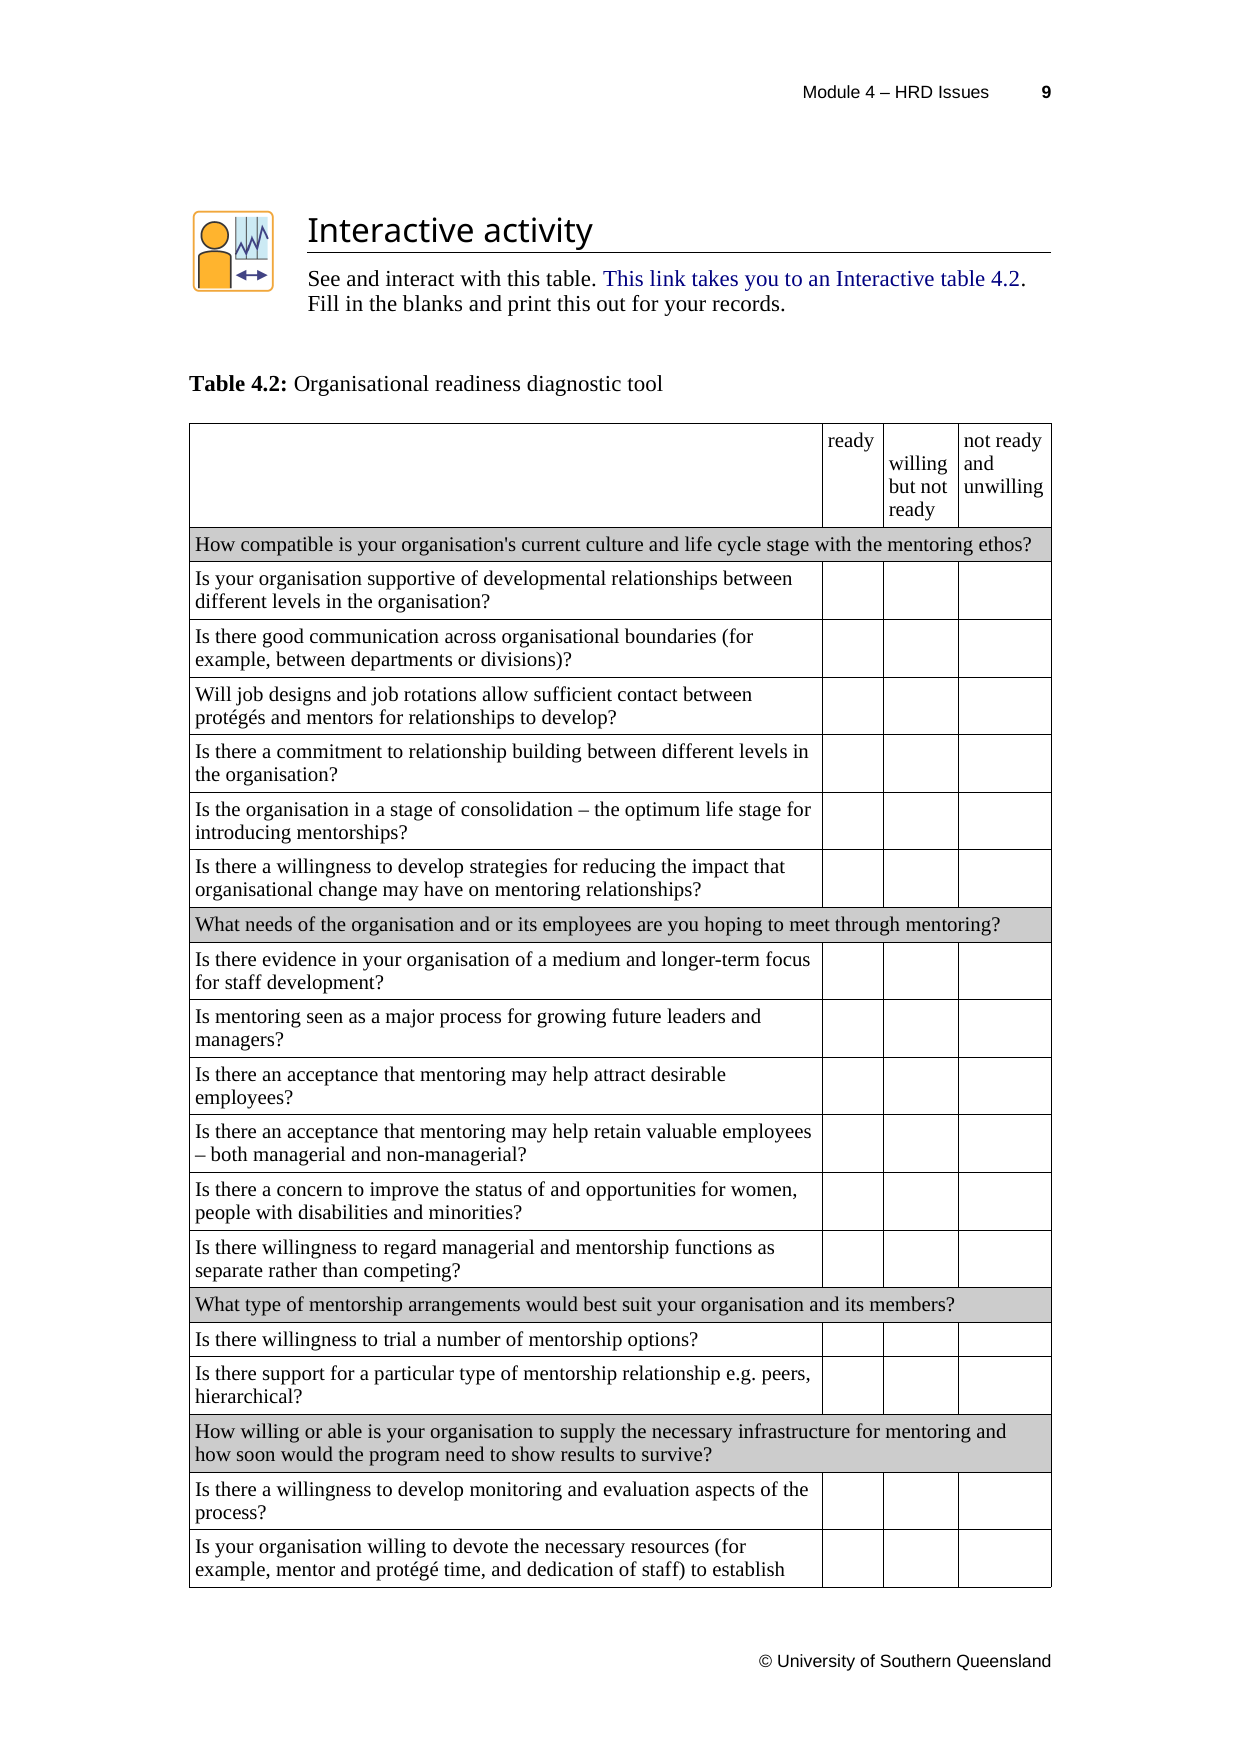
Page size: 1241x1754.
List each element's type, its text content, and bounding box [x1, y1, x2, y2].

table_header [190, 424, 822, 527]
table_cell [823, 1058, 883, 1114]
table_header willing but not ready [884, 424, 958, 527]
table_cell [884, 1323, 958, 1356]
table_cell [959, 735, 1051, 792]
table_cell [959, 620, 1051, 677]
table_cell [823, 1530, 883, 1587]
table_cell [823, 1473, 883, 1529]
table_cell Is there a willingness to develop monitoring and evaluation aspects of the process? [190, 1473, 822, 1529]
table_cell [959, 1323, 1051, 1356]
table_cell [884, 562, 958, 619]
table_cell Is your organisation supportive of developmental relationships between different levels in the organisation? [190, 562, 822, 619]
table_cell [823, 850, 883, 907]
table_cell [884, 735, 958, 792]
table_cell What needs of the organisation and or its employees are you hoping to meet through mentoring? [190, 908, 1051, 942]
table_cell Is your organisation willing to devote the necessary resources (for example, mentor and protégé time, and dedication of staff) to establish [190, 1530, 822, 1587]
table_cell Is there support for a particular type of mentorship relationship e.g. peers, hierarchical? [190, 1357, 822, 1414]
table_header ready [823, 424, 883, 527]
table_cell [884, 793, 958, 849]
table_cell [884, 1115, 958, 1172]
table_cell Is there a commitment to relationship building between different levels in the organisation? [190, 735, 822, 792]
table_cell [884, 1530, 958, 1587]
table_header not ready and unwilling [959, 424, 1051, 527]
table_cell Will job designs and job rotations allow sufficient contact between protégés and mentors for relationships to develop? [190, 678, 822, 734]
table_cell Is there a concern to improve the status of and opportunities for women, people with disabilities and minorities? [190, 1173, 822, 1230]
table_cell [884, 850, 958, 907]
table_cell [959, 1115, 1051, 1172]
table_cell Is there good communication across organisational boundaries (for example, between departments or divisions)? [190, 620, 822, 677]
table_cell [823, 1173, 883, 1230]
table_cell [884, 1058, 958, 1114]
table_cell [884, 1473, 958, 1529]
table_cell [884, 943, 958, 999]
table_cell How willing or able is your organisation to supply the necessary infrastructure for mentoring and how soon would the program need to show results to survive? [190, 1415, 1051, 1472]
table_cell [959, 943, 1051, 999]
table_cell Is there an acceptance that mentoring may help retain valuable employees – both managerial and non-managerial? [190, 1115, 822, 1172]
table_cell Is there an acceptance that mentoring may help attract desirable employees? [190, 1058, 822, 1114]
table_cell Is there a willingness to develop strategies for reducing the impact that organisational change may have on mentoring relationships? [190, 850, 822, 907]
table_cell [884, 620, 958, 677]
table_cell [884, 1000, 958, 1057]
table_cell Is there willingness to trial a number of mentorship options? [190, 1323, 822, 1356]
table_cell [959, 850, 1051, 907]
table_cell [823, 943, 883, 999]
table_cell [959, 1473, 1051, 1529]
picture [188, 206, 278, 296]
text Table 4.2: Organisational readiness diagnostic tool [189, 367, 1051, 398]
table_cell [823, 1231, 883, 1287]
table_cell [959, 1231, 1051, 1287]
table_cell [959, 678, 1051, 734]
table_cell [959, 793, 1051, 849]
table_cell Is mentoring seen as a major process for growing future leaders and managers? [190, 1000, 822, 1057]
table_header See and interact with this table. This link takes you to an Interactive table 4.2. Fill in the blanks and print this out for your records. [307, 253, 1051, 316]
table_cell How compatible is your organisation's current culture and life cycle stage with the mentoring ethos? [190, 528, 1051, 561]
table_cell [823, 793, 883, 849]
table_cell Is there willingness to regard managerial and mentorship functions as separate rather than competing? [190, 1231, 822, 1287]
table_cell [823, 678, 883, 734]
table_cell [823, 1323, 883, 1356]
table_cell [959, 1000, 1051, 1057]
table_cell [884, 1357, 958, 1414]
table_header Interactive activity [307, 207, 1051, 252]
table_cell [823, 735, 883, 792]
table_cell [884, 1173, 958, 1230]
table_cell [823, 1115, 883, 1172]
table_cell [959, 562, 1051, 619]
table_cell [959, 1530, 1051, 1587]
table_cell Is the organisation in a stage of consolidation – the optimum life stage for introducing mentorships? [190, 793, 822, 849]
table_cell What type of mentorship arrangements would best suit your organisation and its members? [190, 1288, 1051, 1322]
table_cell [823, 562, 883, 619]
table_cell [959, 1357, 1051, 1414]
table_cell [823, 1357, 883, 1414]
table_cell [959, 1058, 1051, 1114]
table_cell [823, 1000, 883, 1057]
table_cell [959, 1173, 1051, 1230]
table_cell [884, 1231, 958, 1287]
table_cell [884, 678, 958, 734]
table_header [189, 207, 307, 316]
table_cell [823, 620, 883, 677]
table_cell Is there evidence in your organisation of a medium and longer-term focus for staff development? [190, 943, 822, 999]
